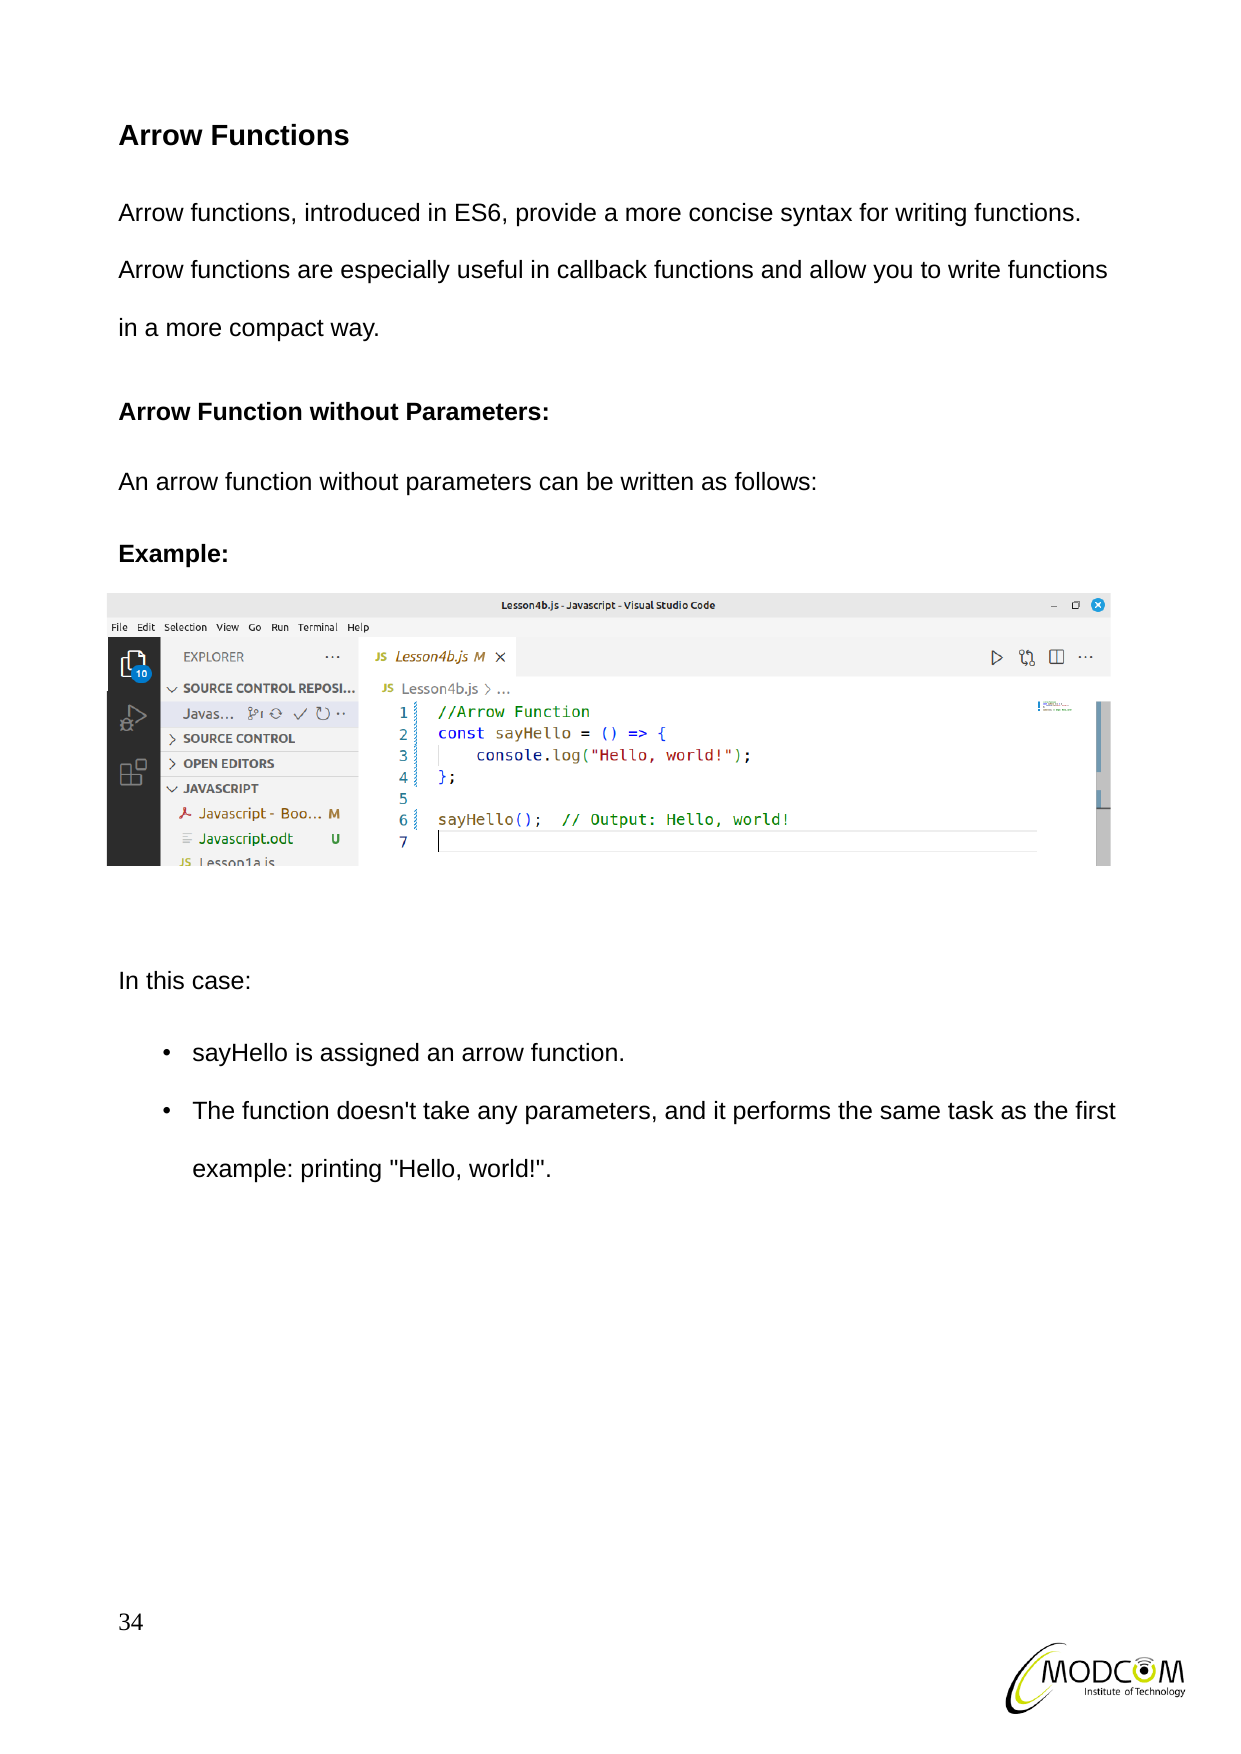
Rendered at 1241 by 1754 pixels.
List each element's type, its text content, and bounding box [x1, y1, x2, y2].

subtitle Arrow Function without Parameters: [118, 397, 1122, 426]
list The function doesn't take any parameters, and it performs the same task as the first example: printing "Hello, world!". [162, 1096, 1122, 1182]
text Example: [118, 539, 1122, 568]
text An arrow function without parameters can be written as follows: [118, 467, 1122, 496]
picture [997, 1626, 1191, 1718]
list sayHello is assigned an arrow function. [162, 1038, 1122, 1067]
text Arrow functions, introduced in ES6, provide a more concise syntax for writing functions. Arrow functions are especially useful in callback functions and allow you to write functions in a more compact way. [118, 198, 1122, 341]
text In this case: [118, 966, 1122, 995]
subtitle Arrow Functions [118, 118, 1122, 152]
